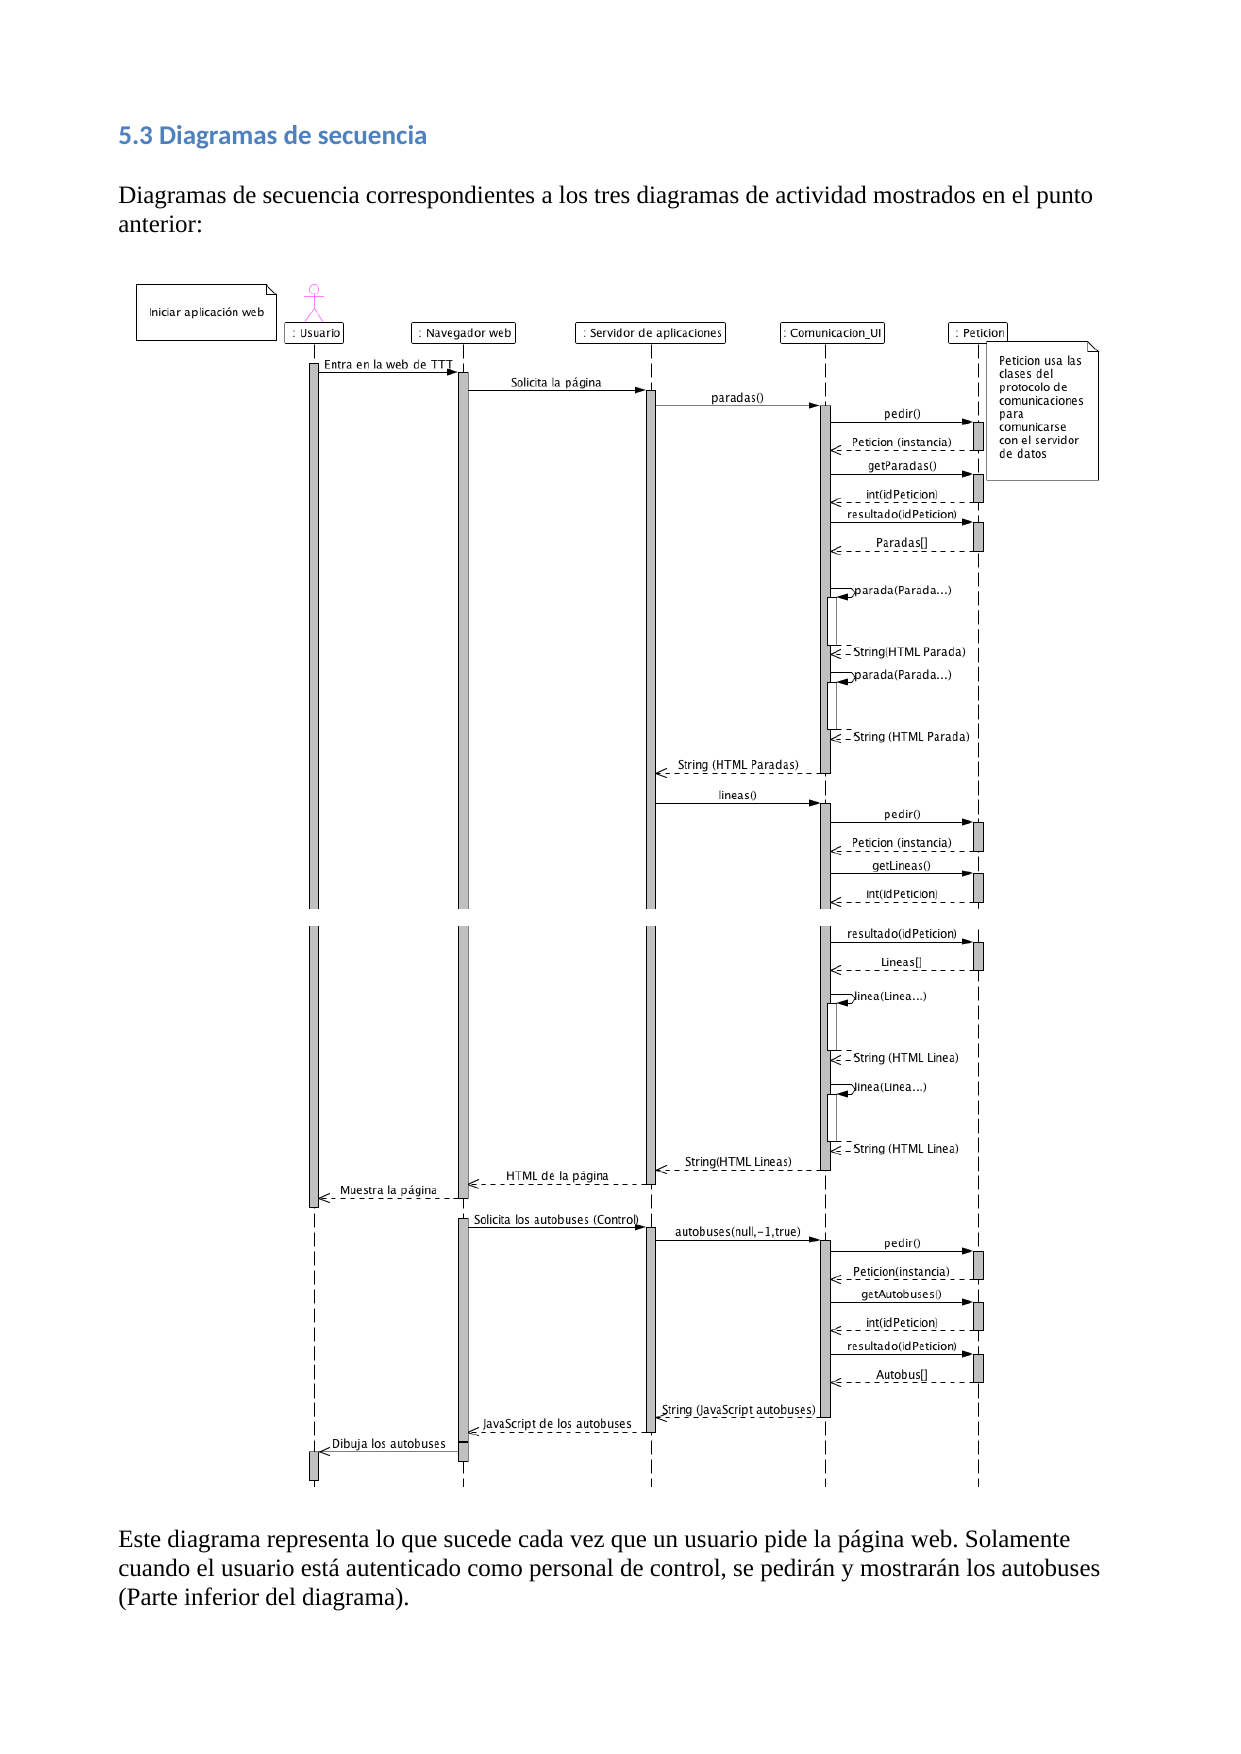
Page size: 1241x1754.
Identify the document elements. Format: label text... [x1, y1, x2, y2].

subtitle 5.3 Diagramas de secuencia [118, 118, 1122, 151]
picture [134, 926, 1104, 1487]
picture [134, 275, 1104, 909]
text Este diagrama representa lo que sucede cada vez que un usuario pide la página web. Solamente cuando el usuario está autenticado como personal de control, se pedirán y mostrarán los autobuses (Parte inferior del diagrama). [118, 1524, 1122, 1610]
text Diagramas de secuencia correspondientes a los tres diagramas de actividad mostrados en el punto anterior: [118, 180, 1122, 237]
